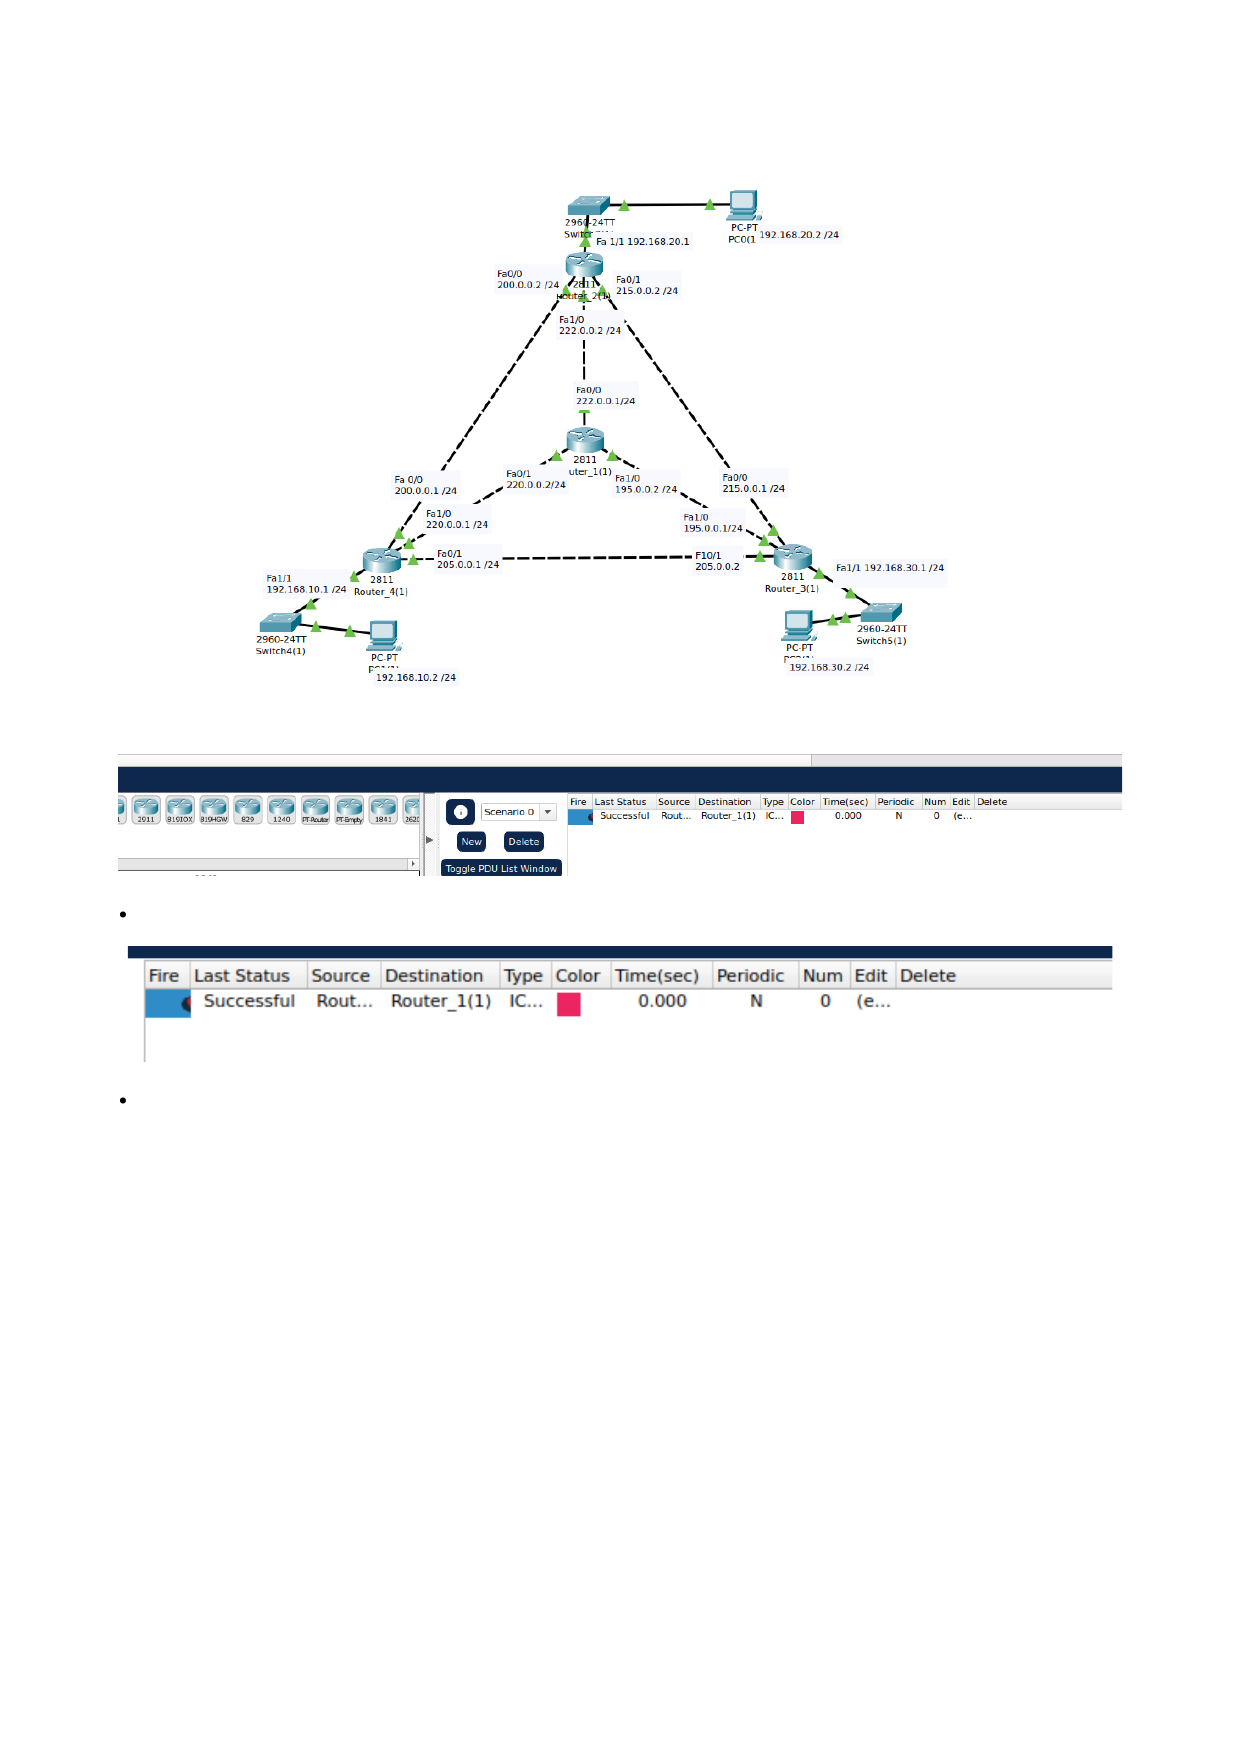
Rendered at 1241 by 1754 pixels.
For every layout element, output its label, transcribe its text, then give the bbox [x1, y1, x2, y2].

picture [118, 176, 1123, 876]
text . [118, 876, 1122, 925]
picture [127, 946, 1113, 1062]
text . [118, 946, 1122, 1111]
